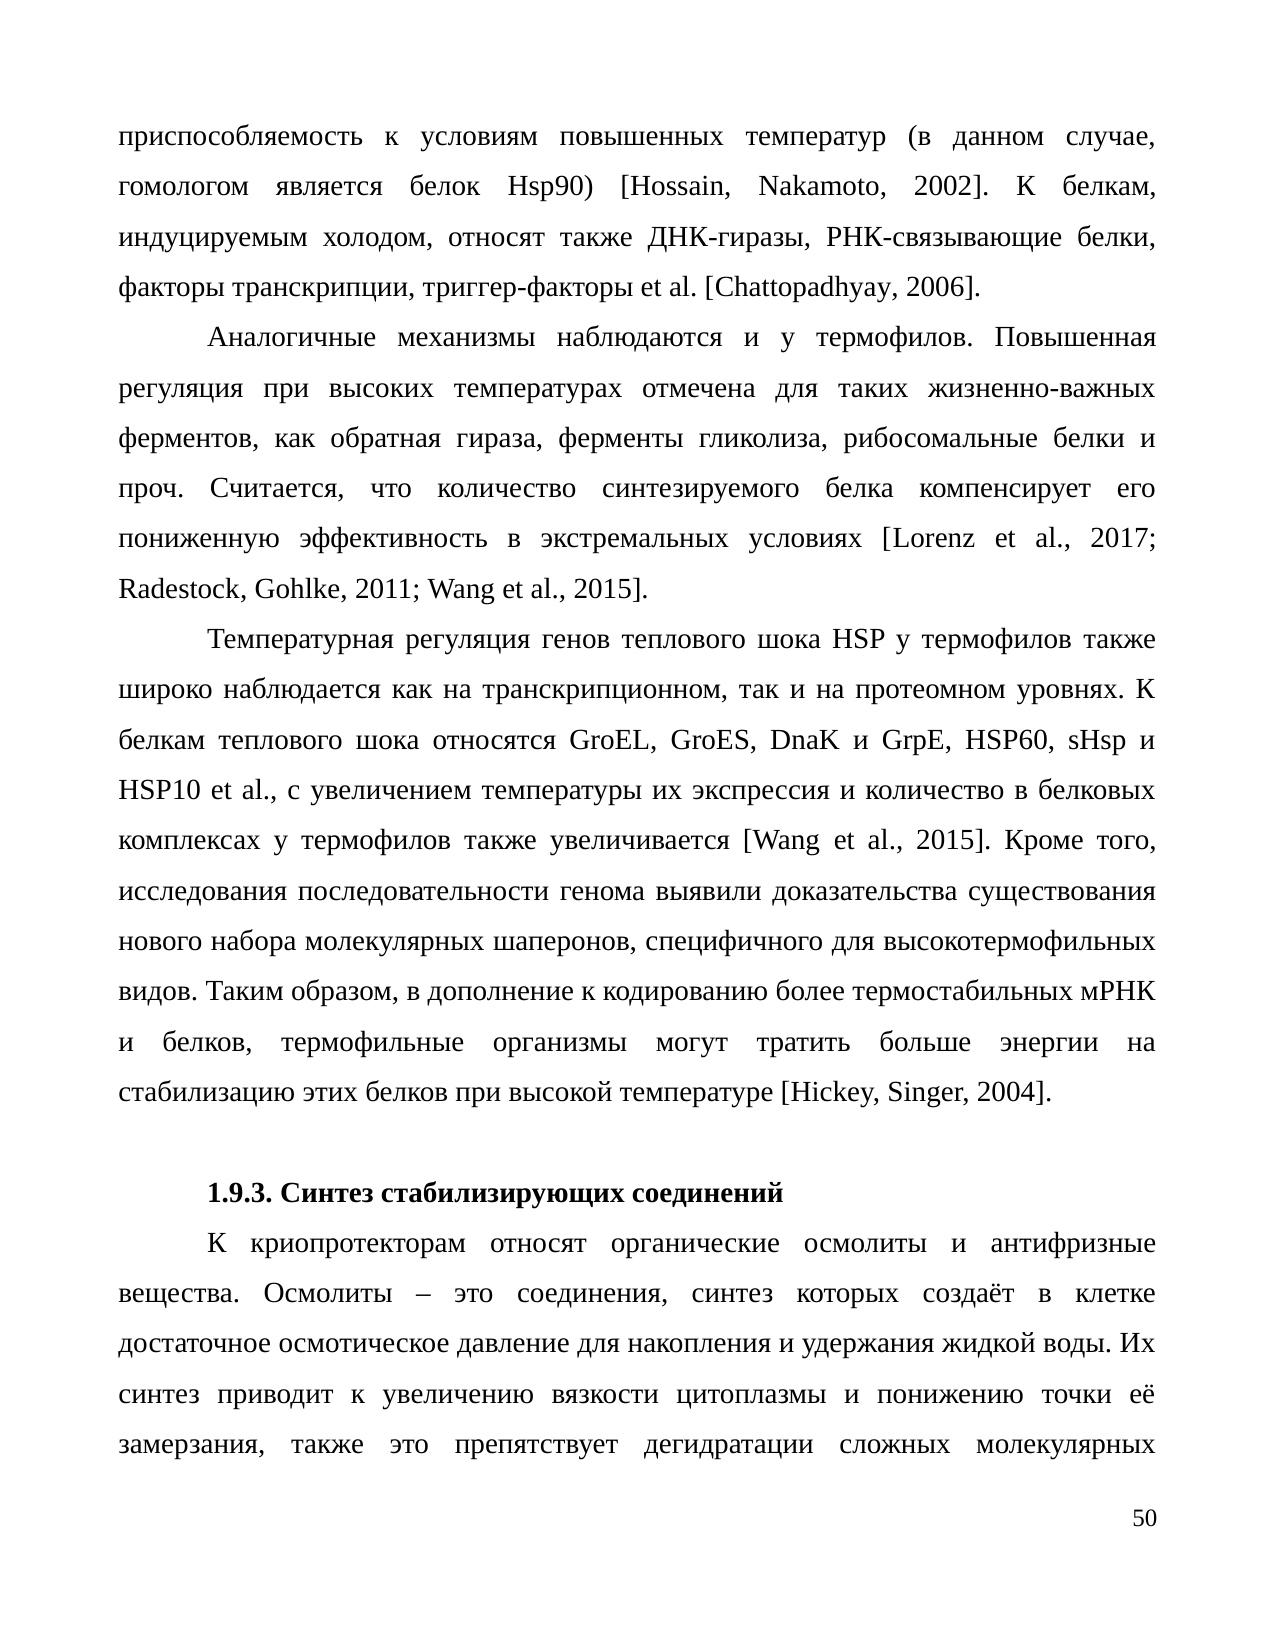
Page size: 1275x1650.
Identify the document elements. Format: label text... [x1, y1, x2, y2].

text К криопротекторам относят органические осмолиты и антифризные вещества. Осмолиты – это соединения, синтез которых создаёт в клетке достаточное осмотическое давление для накопления и удержания жидкой воды. Их синтез приводит к увеличению вязкости цитоплазмы и понижению точки её замерзания, также это препятствует дегидратации сложных молекулярных [118, 1225, 1157, 1460]
text Температурная регуляция генов теплового шока HSP у термофилов также широко наблюдается как на транскрипционном, так и на протеомном уровнях. К белкам теплового шока относятся GroEL, GroES, DnaK и GrpE, HSP60, sHsp и HSP10 et al., с увеличением температуры их экспрессия и количество в белковых комплексах у термофилов также увеличивается [Wang et al., 2015]. Кроме того, исследования последовательности генома выявили доказательства существования нового набора молекулярных шаперонов, специфичного для высокотермофильных видов. Таким образом, в дополнение к кодированию более термостабильных мРНК и белков, термофильные организмы могут тратить больше энергии на стабилизацию этих белков при высокой температуре [Hickey, Singer, 2004]. [118, 621, 1157, 1108]
text Аналогичные механизмы наблюдаются и у термофилов. Повышенная регуляция при высоких температурах отмечена для таких жизненно-важных ферментов, как обратная гираза, ферменты гликолиза, рибосомальные белки и проч. Считается, что количество синтезируемого белка компенсирует его пониженную эффективность в экстремальных условиях [Lorenz et al., 2017; Radestock, Gohlke, 2011; Wang et al., 2015].⁠ [118, 319, 1157, 604]
text приспособляемость к условиям повышенных температур (в данном случае, гомологом является белок Hsp90) [Hossain, Nakamoto, 2002]⁠. К белкам, индуцируемым холодом, относят также ДНК-гиразы, РНК-связывающие белки, факторы транскрипции, триггер-факторы et al. [Chattopadhyay, 2006]. [118, 118, 1157, 303]
subtitle 1.9.3. Синтез стабилизирующих соединений [118, 1175, 1157, 1208]
